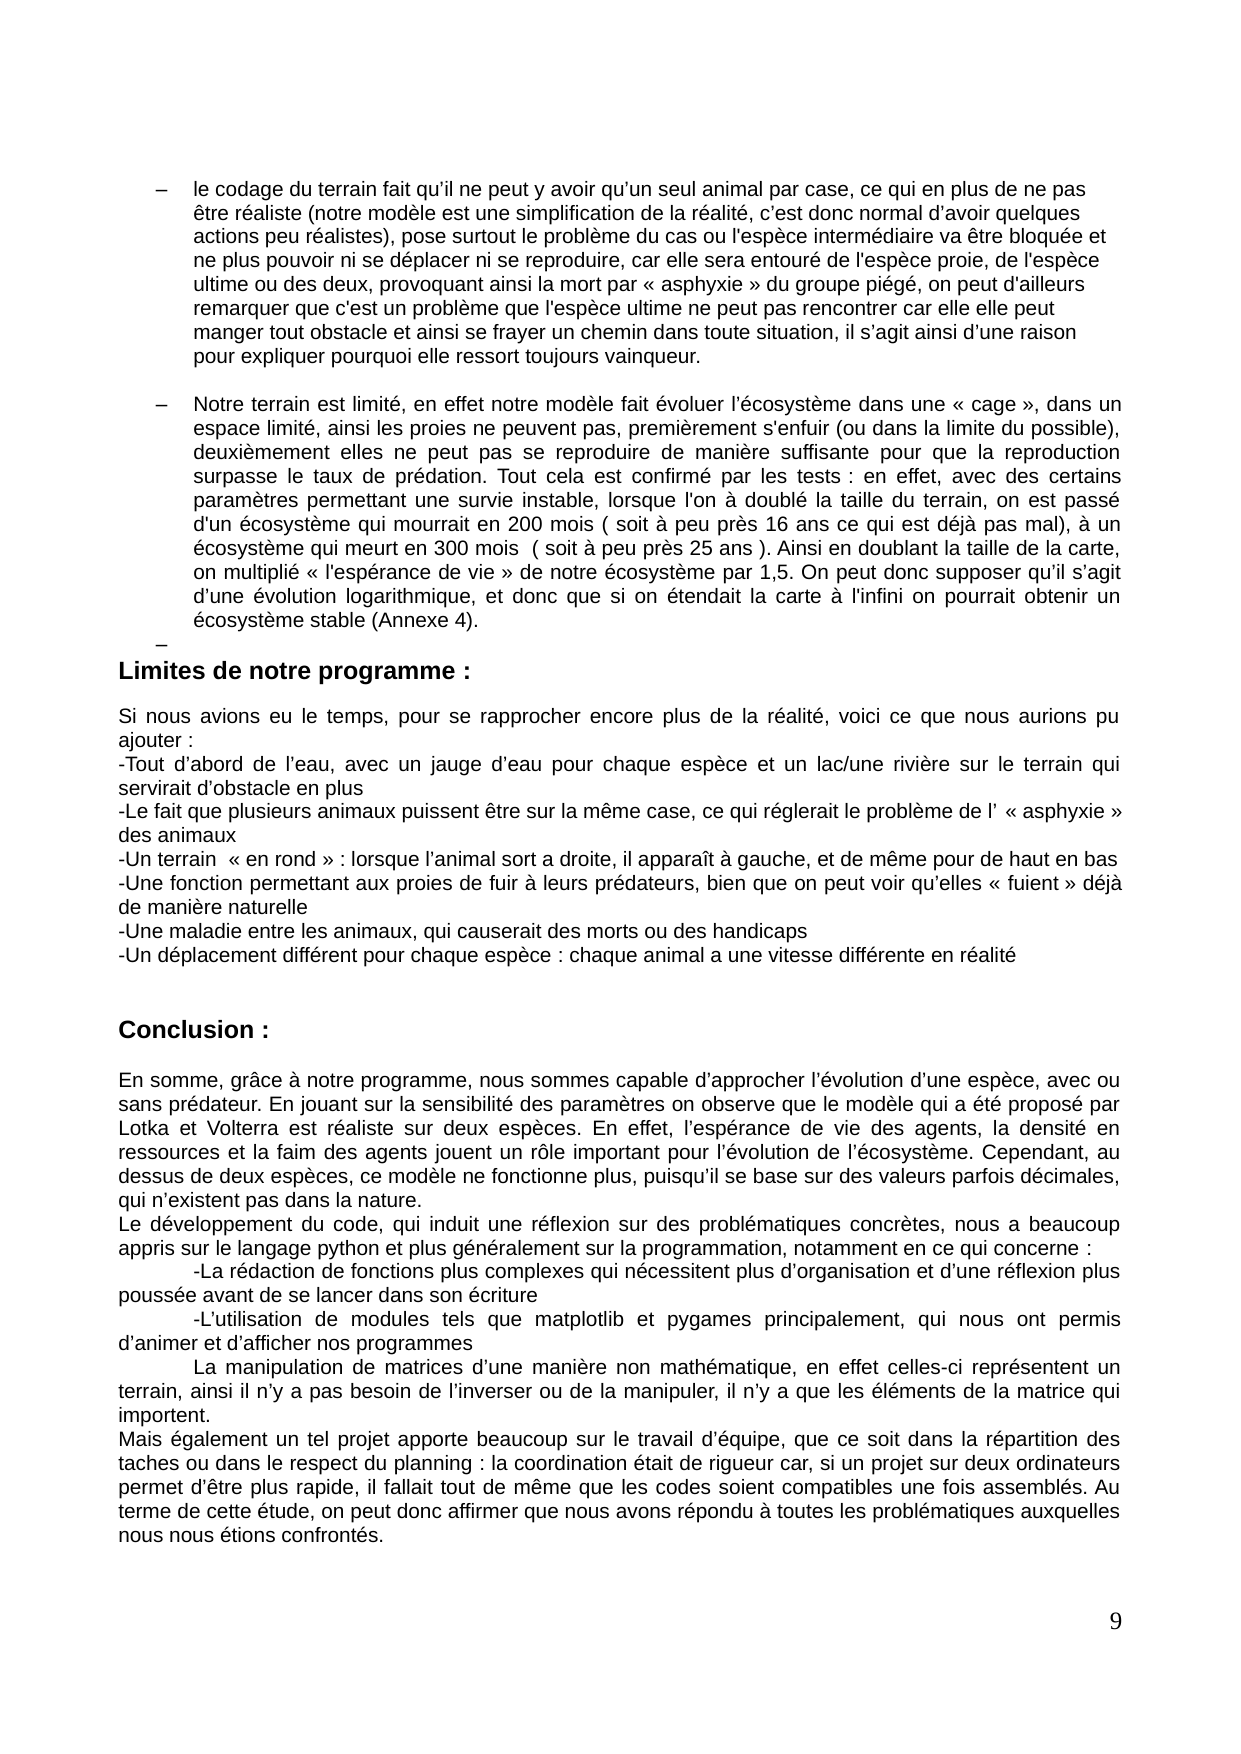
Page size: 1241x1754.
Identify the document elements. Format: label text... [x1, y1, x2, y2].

text -L’utilisation de modules tels que matplotlib et pygames principalement, qui nous ont permis d’animer et d’afficher nos programmes [118, 1307, 1122, 1355]
text -Tout d’abord de l’eau, avec un jauge d’eau pour chaque espèce et un lac/une rivière sur le terrain qui servirait d’obstacle en plus [118, 751, 1122, 799]
list Notre terrain est limité, en effet notre modèle fait évoluer l’écosystème dans une « cage », dans un espace limité, ainsi les proies ne peuvent pas, premièrement s'enfuir (ou dans la limite du possible), deuxièmement elles ne peut pas se reproduire de manière suffisante pour que la reproduction surpasse le taux de prédation. Tout cela est confirmé par les tests : en effet, avec des certains paramètres permettant une survie instable, lorsque l'on à doublé la taille du terrain, on est passé d'un écosystème qui mourrait en 200 mois ( soit à peu près 16 ans ce qui est déjà pas mal), à un écosystème qui meurt en 300 mois ( soit à peu près 25 ans ). Ainsi en doublant la taille de la carte, on multiplié « l'espérance de vie » de notre écosystème par 1,5. On peut donc supposer qu’il s’agit d’une évolution logarithmique, et donc que si on étendait la carte à l'infini on pourrait obtenir un écosystème stable (Annexe 4). [156, 392, 1122, 632]
text Conclusion : [118, 1015, 1122, 1044]
text La manipulation de matrices d’une manière non mathématique, en effet celles-ci représentent un terrain, ainsi il n’y a pas besoin de l’inverser ou de la manipuler, il n’y a que les éléments de la matrice qui importent. [118, 1355, 1122, 1427]
text -La rédaction de fonctions plus complexes qui nécessitent plus d’organisation et d’une réflexion plus poussée avant de se lancer dans son écriture [118, 1259, 1122, 1307]
text -Le fait que plusieurs animaux puissent être sur la même case, ce qui réglerait le problème de l’ « asphyxie » des animaux [118, 799, 1122, 847]
text Le développement du code, qui induit une réflexion sur des problématiques concrètes, nous a beaucoup appris sur le langage python et plus généralement sur la programmation, notamment en ce qui concerne : [118, 1211, 1122, 1259]
text -Un déplacement différent pour chaque espèce : chaque animal a une vitesse différente en réalité [118, 943, 1122, 967]
text Mais également un tel projet apporte beaucoup sur le travail d’équipe, que ce soit dans la répartition des taches ou dans le respect du planning : la coordination était de rigueur car, si un projet sur deux ordinateurs permet d’être plus rapide, il fallait tout de même que les codes soient compatibles une fois assemblés. Au terme de cette étude, on peut donc affirmer que nous avons répondu à toutes les problématiques auxquelles nous nous étions confrontés. [118, 1427, 1122, 1547]
text Limites de notre programme : [118, 656, 1122, 684]
text -Un terrain « en rond » : lorsque l’animal sort a droite, il apparaît à gauche, et de même pour de haut en bas [118, 847, 1122, 871]
text -Une maladie entre les animaux, qui causerait des morts ou des handicaps [118, 919, 1122, 943]
text En somme, grâce à notre programme, nous sommes capable d’approcher l’évolution d’une espèce, avec ou sans prédateur. En jouant sur la sensibilité des paramètres on observe que le modèle qui a été proposé par Lotka et Volterra est réaliste sur deux espèces. En effet, l’espérance de vie des agents, la densité en ressources et la faim des agents jouent un rôle important pour l’évolution de l’écosystème. Cependant, au dessus de deux espèces, ce modèle ne fonctionne plus, puisqu’il se base sur des valeurs parfois décimales, qui n’existent pas dans la nature. [118, 1068, 1122, 1211]
text Si nous avions eu le temps, pour se rapprocher encore plus de la réalité, voici ce que nous aurions pu ajouter : [118, 703, 1122, 751]
list le codage du terrain fait qu’il ne peut y avoir qu’un seul animal par case, ce qui en plus de ne pas être réaliste (notre modèle est une simplification de la réalité, c’est donc normal d’avoir quelques actions peu réalistes), pose surtout le problème du cas ou l'espèce intermédiaire va être bloquée et ne plus pouvoir ni se déplacer ni se reproduire, car elle sera entouré de l'espèce proie, de l'espèce ultime ou des deux, provoquant ainsi la mort par « asphyxie » du groupe piégé, on peut d'ailleurs remarquer que c'est un problème que l'espèce ultime ne peut pas rencontrer car elle elle peut manger tout obstacle et ainsi se frayer un chemin dans toute situation, il s’agit ainsi d’une raison pour expliquer pourquoi elle ressort toujours vainqueur. [156, 176, 1122, 368]
text -Une fonction permettant aux proies de fuir à leurs prédateurs, bien que on peut voir qu’elles « fuient » déjà de manière naturelle [118, 871, 1122, 919]
